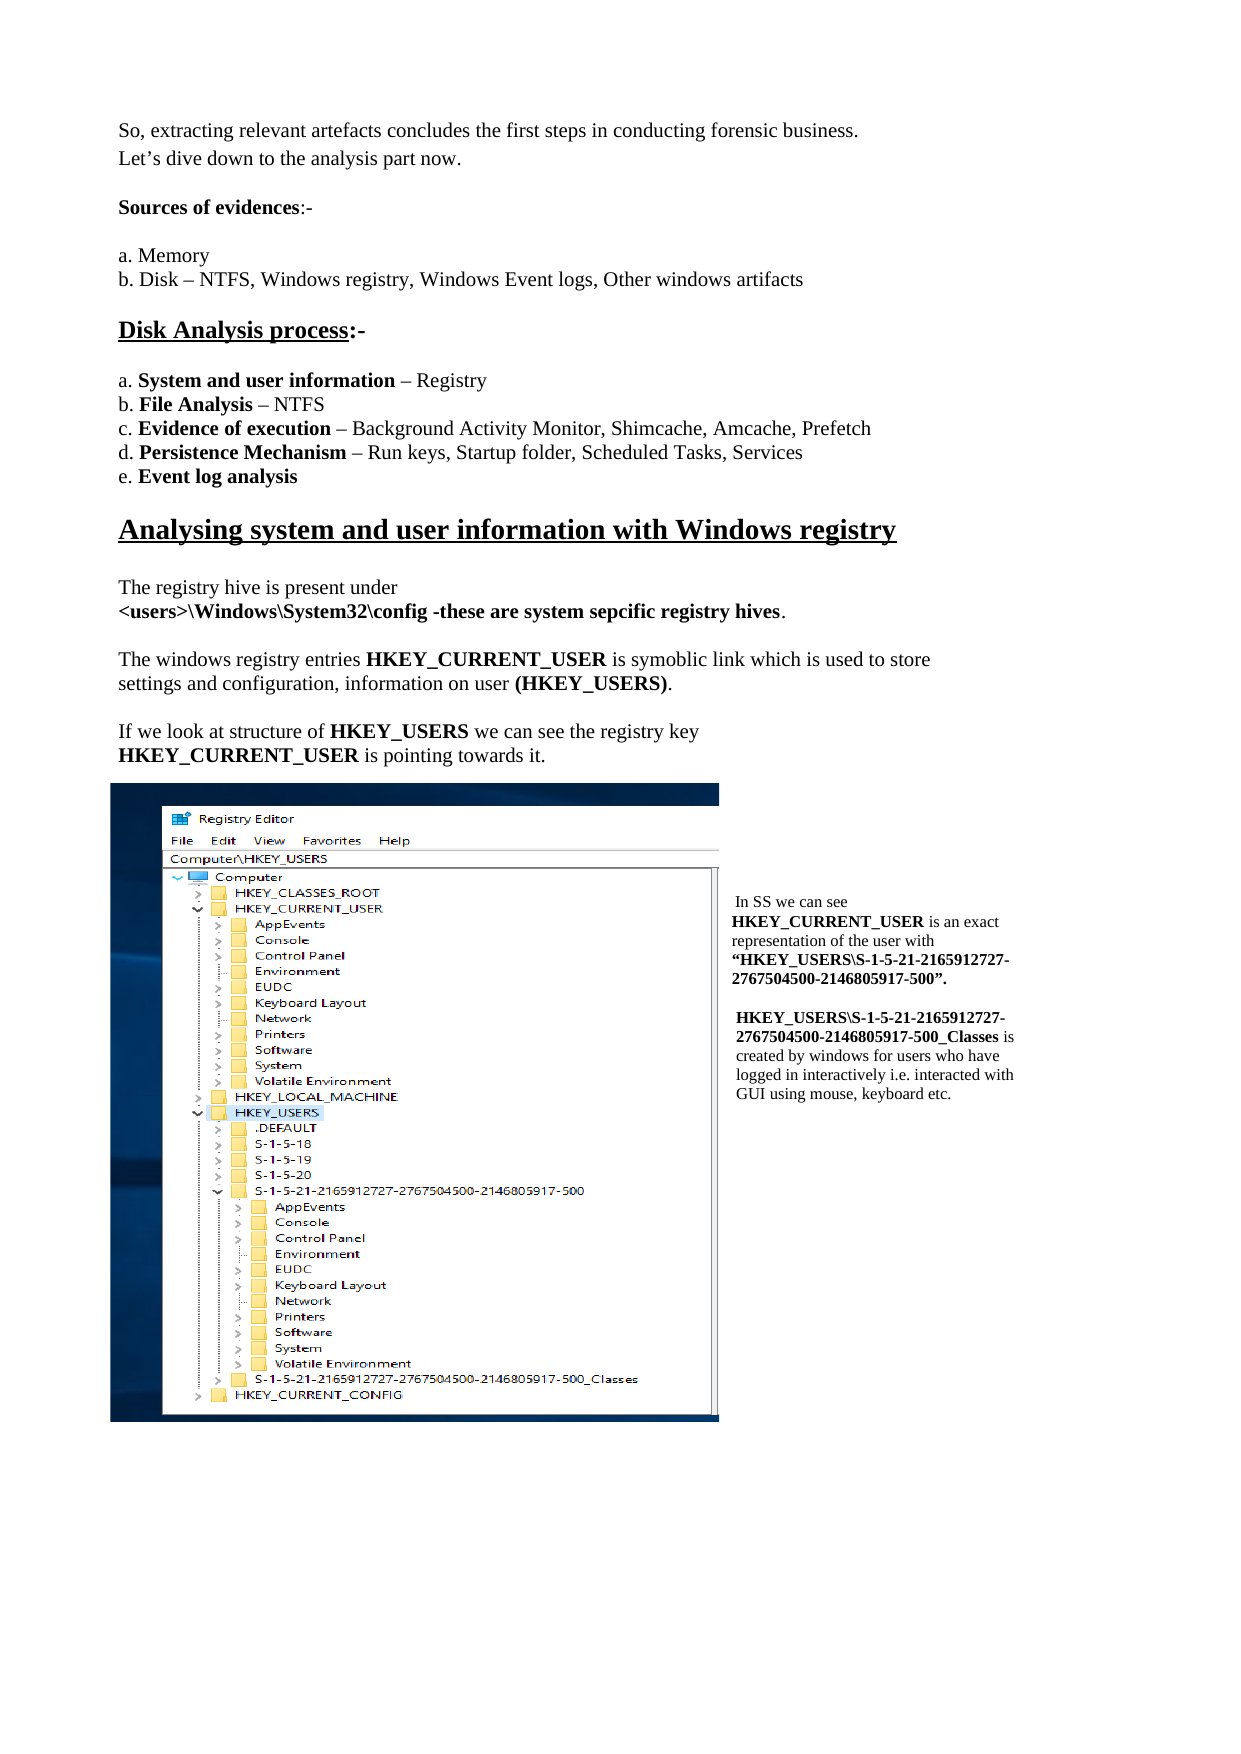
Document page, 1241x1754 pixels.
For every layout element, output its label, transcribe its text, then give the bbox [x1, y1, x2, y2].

text Analysing system and user information with Windows registry [118, 512, 1122, 546]
picture [110, 783, 720, 1422]
text HKEY_USERS\S-1-5-21-2165912727- [720, 1007, 1122, 1027]
text a. System and user information – Registry [118, 368, 1122, 392]
text In SS we can see [720, 888, 1122, 912]
text The registry hive is present under [118, 575, 1122, 599]
text The windows registry entries HKEY_CURRENT_USER is symoblic link which is used to store [118, 647, 1122, 671]
text HKEY_CURRENT_USER is an exact [720, 912, 1122, 931]
text <users>\Windows\System32\config -these are system sepcific registry hives. [118, 599, 1122, 623]
text “HKEY_USERS\S-1-5-21-2165912727- [720, 950, 1122, 969]
text b. File Analysis – NTFS [118, 392, 1122, 416]
text So, extracting relevant artefacts concludes the first steps in conducting forensic business. [118, 118, 1122, 142]
text created by windows for users who have [720, 1046, 1122, 1065]
text GUI using mouse, keyboard etc. [720, 1084, 1122, 1103]
text settings and configuration, information on user (HKEY_USERS). [118, 671, 1122, 695]
text Disk Analysis process:- [118, 315, 1122, 344]
text logged in interactively i.e. interacted with [720, 1065, 1122, 1084]
text b. Disk – NTFS, Windows registry, Windows Event logs, Other windows artifacts [118, 267, 1122, 291]
text Sources of evidences:- [118, 195, 1122, 219]
text If we look at structure of HKEY_USERS we can see the registry key [118, 719, 1122, 743]
text a. Memory [118, 243, 1122, 267]
text HKEY_CURRENT_USER is pointing towards it. [118, 743, 1122, 767]
text 2767504500-2146805917-500_Classes is [720, 1027, 1122, 1046]
text 2767504500-2146805917-500”. [720, 969, 1122, 988]
text representation of the user with [720, 931, 1122, 950]
text Let’s dive down to the analysis part now. [118, 142, 1122, 171]
text d. Persistence Mechanism – Run keys, Startup folder, Scheduled Tasks, Services [118, 440, 1122, 464]
text e. Event log analysis [118, 464, 1122, 488]
text c. Evidence of execution – Background Activity Monitor, Shimcache, Amcache, Prefetch [118, 416, 1122, 440]
